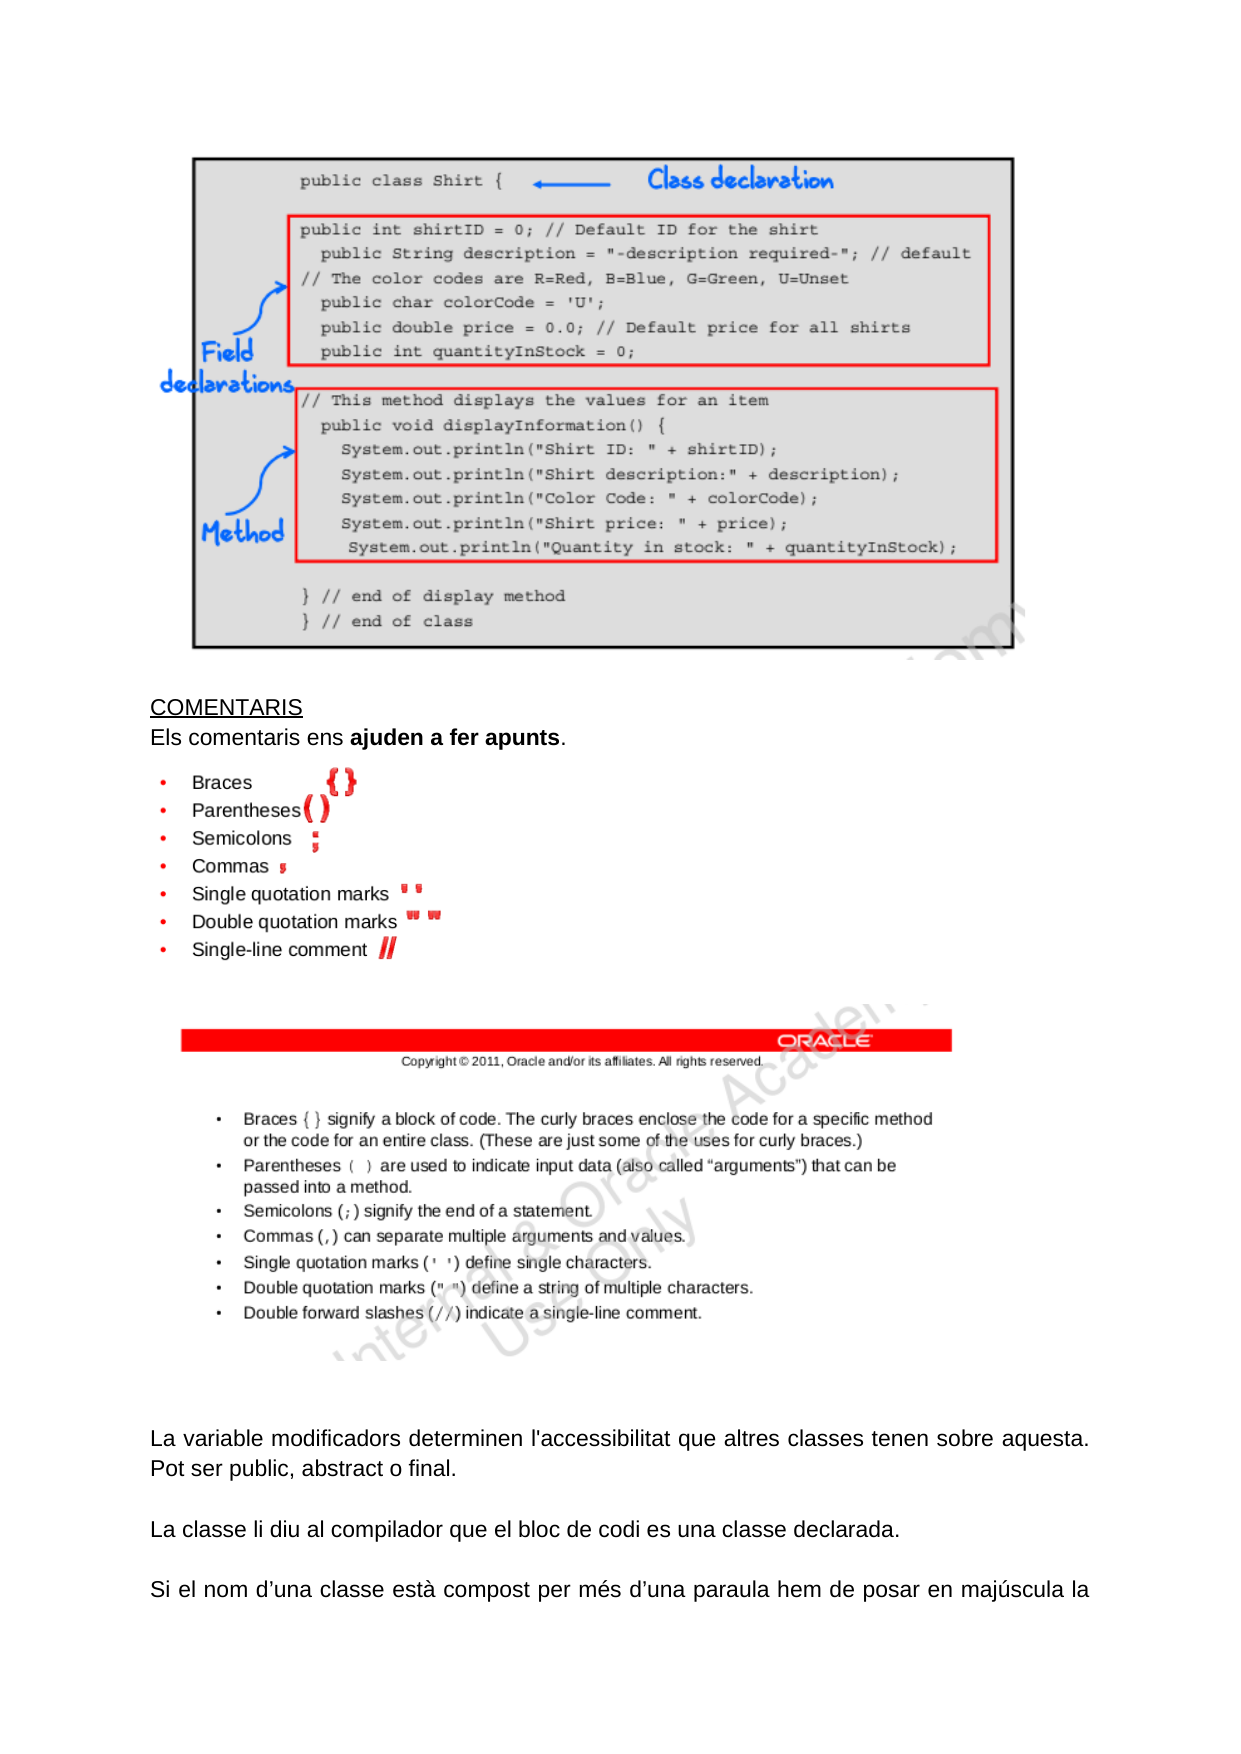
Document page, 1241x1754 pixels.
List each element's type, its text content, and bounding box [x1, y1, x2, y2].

text Els comentaris ens ajuden a fer apunts. [150, 724, 1090, 750]
picture [921, 1091, 982, 1361]
text COMENTARIS [150, 693, 1090, 720]
picture [150, 753, 666, 971]
text La variable modificadors determinen l'accessibilitat que altres classes tenen sobre aquesta. Pot ser public, abstract o final. [150, 1425, 1090, 1481]
picture [150, 150, 1025, 660]
text La classe li diu al compilador que el bloc de codi es una classe declarada. [150, 1516, 1090, 1542]
text Si el nom d’una classe està compost per més d’una paraula hem de posar en majúscula la [150, 1576, 1090, 1602]
